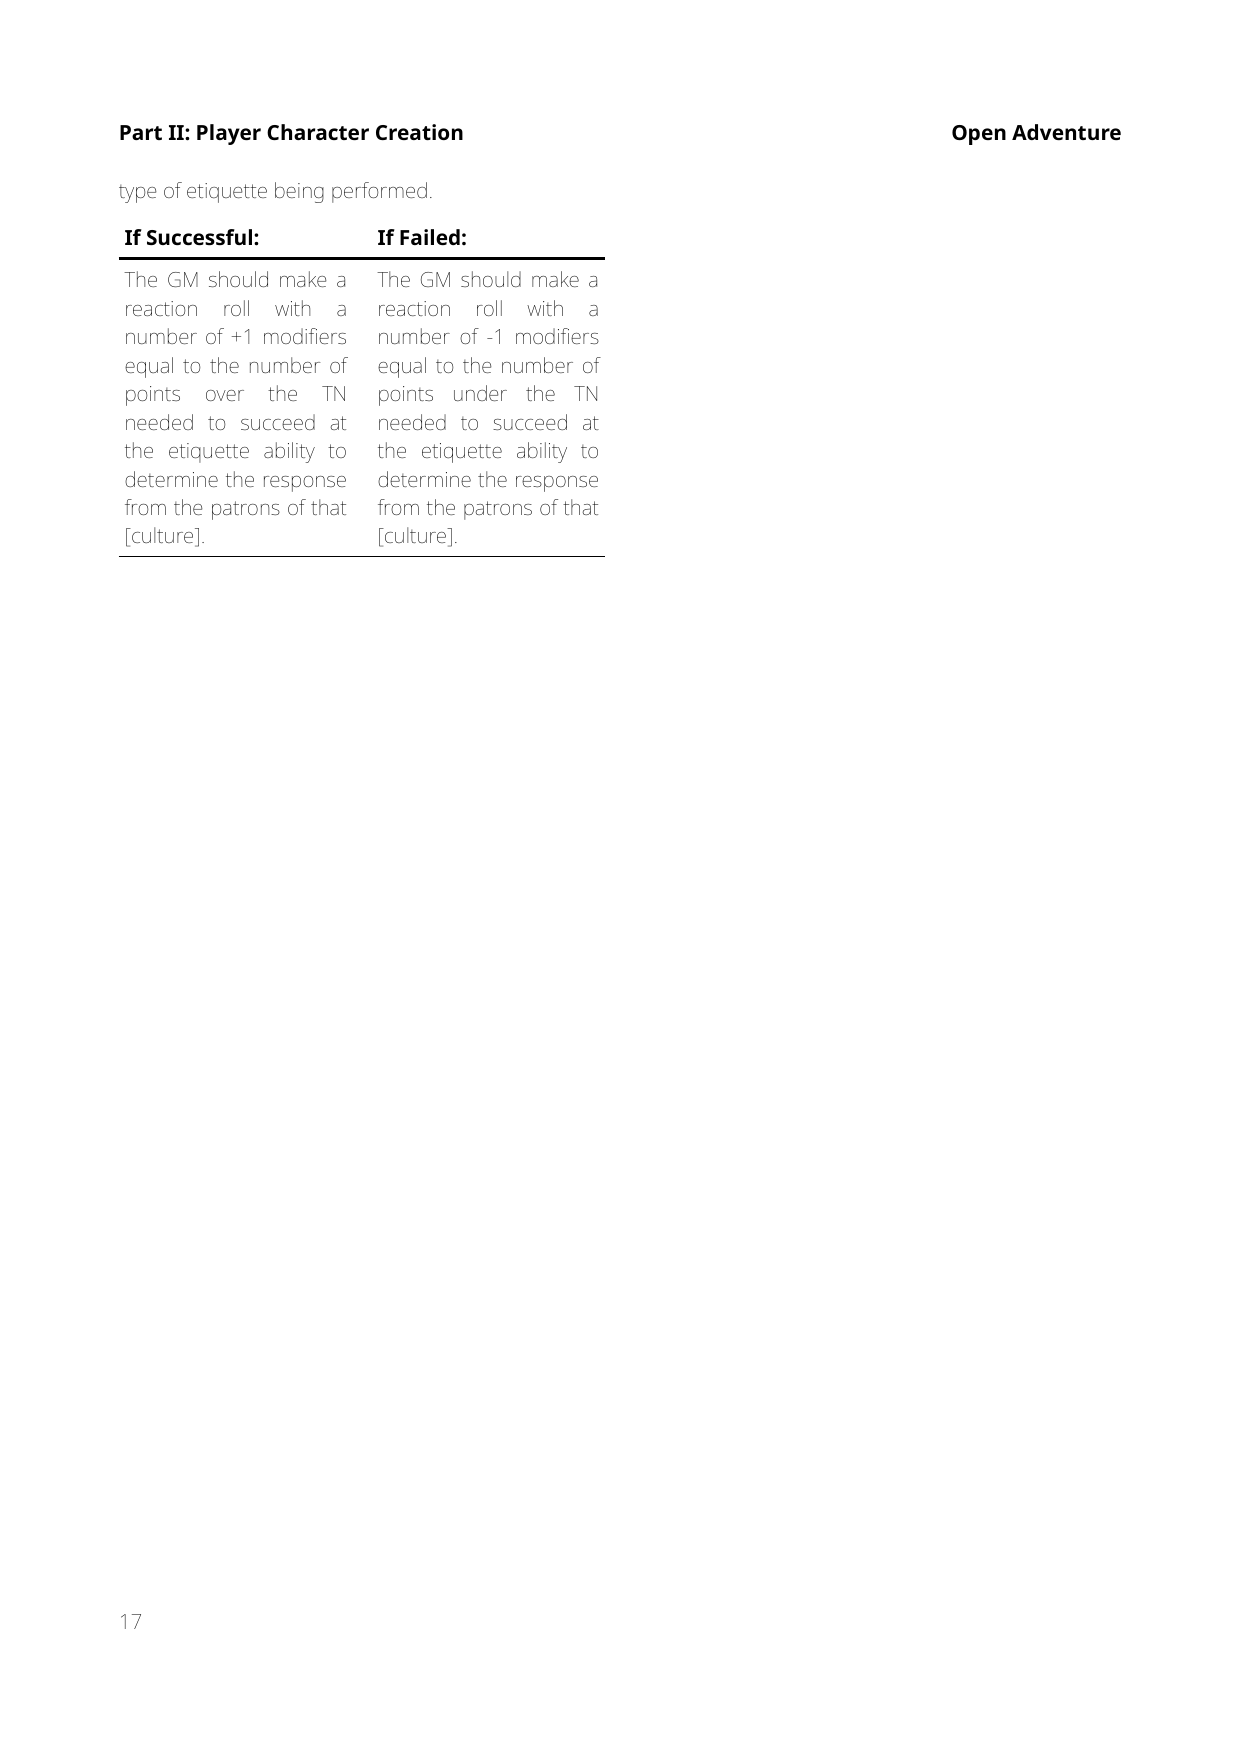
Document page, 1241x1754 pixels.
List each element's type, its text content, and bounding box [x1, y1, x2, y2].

table_header If Failed: [372, 217, 605, 257]
table_cell The GM should make a reaction roll with a number of +1 modifiers equal to the number of points over the TN needed to succeed at the etiquette ability to determine the response from the patrons of that [culture]. [119, 260, 353, 556]
text type of etiquette being performed. [118, 176, 605, 205]
table_header [353, 217, 372, 257]
table_header If Successful: [119, 217, 353, 257]
table_cell The GM should make a reaction roll with a number of -1 modifiers equal to the number of points under the TN needed to succeed at the etiquette ability to determine the response from the patrons of that [culture]. [372, 260, 605, 556]
table_cell [353, 260, 372, 556]
